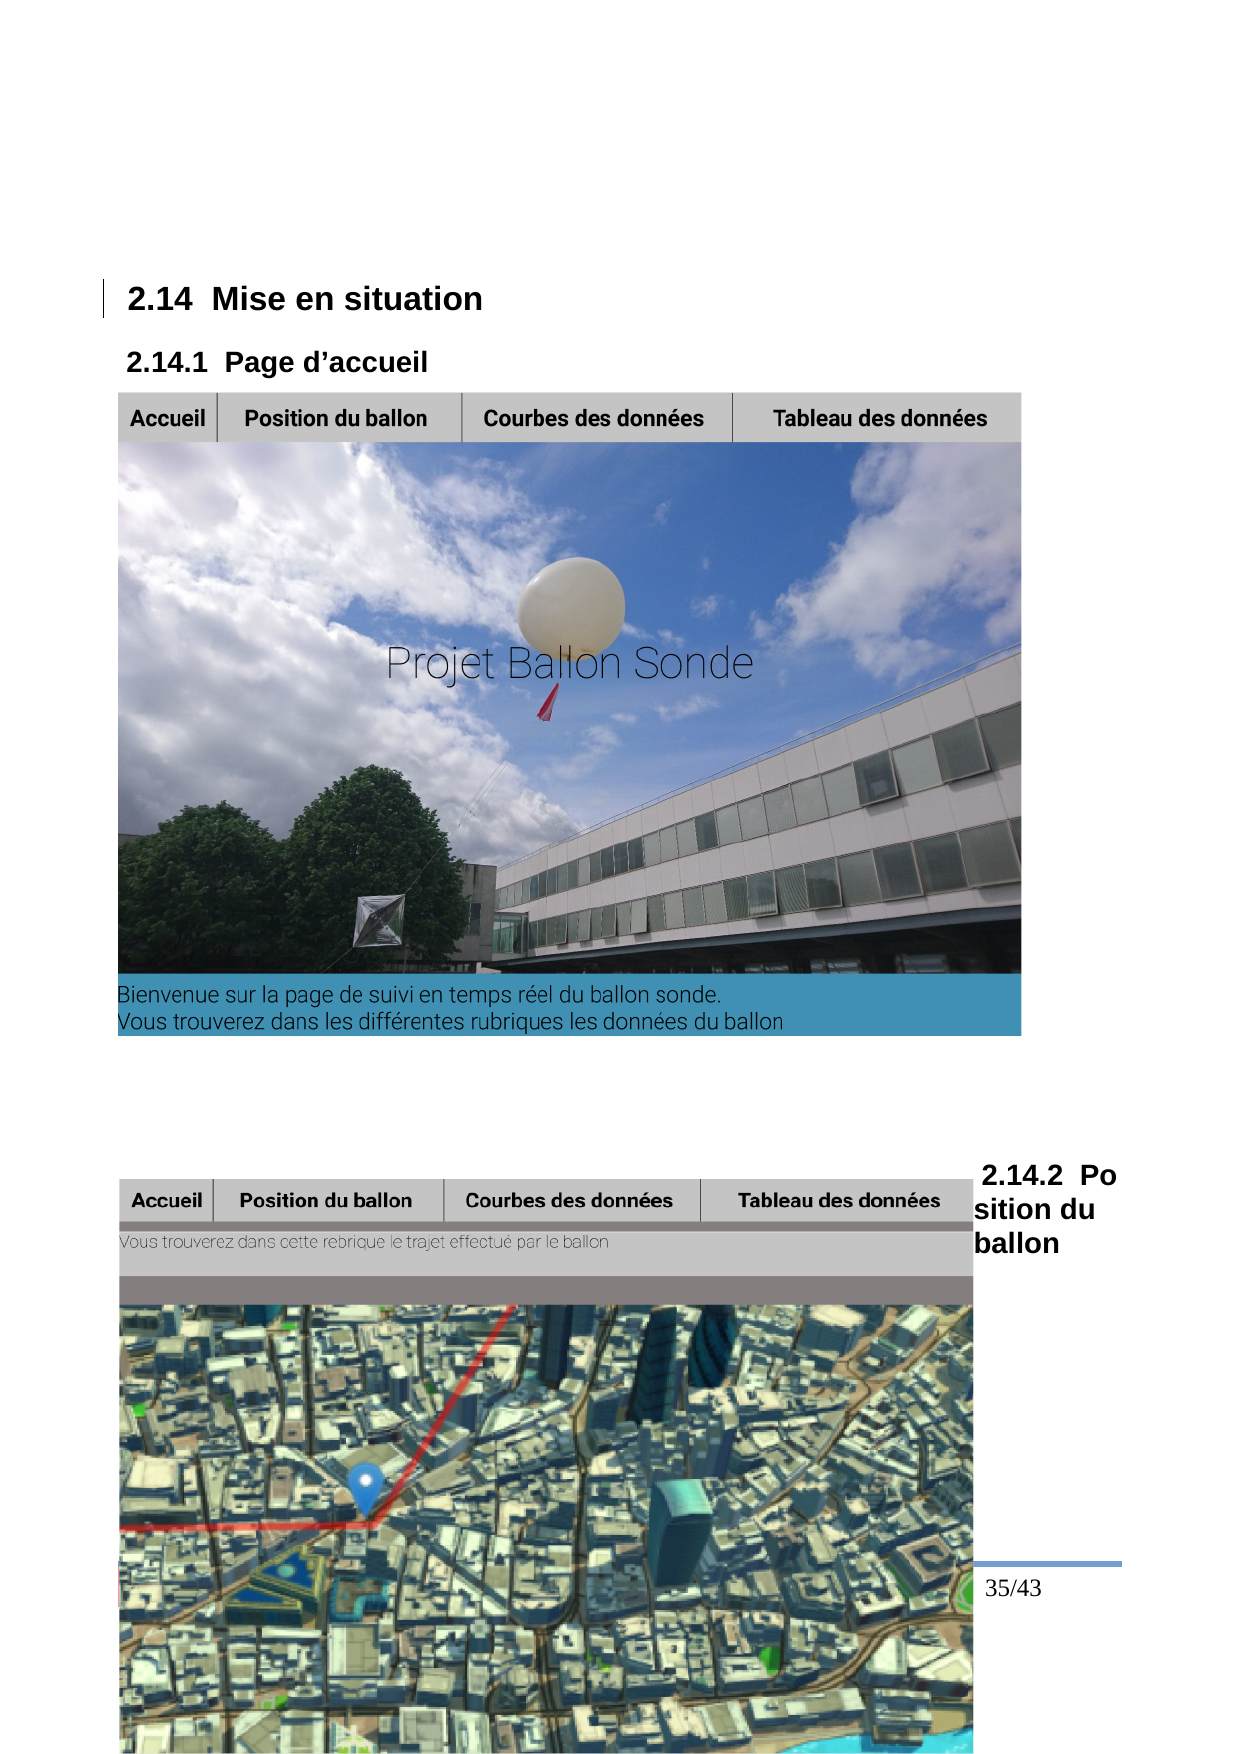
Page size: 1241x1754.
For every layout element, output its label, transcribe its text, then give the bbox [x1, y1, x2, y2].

subtitle Page d’accueil [118, 345, 1122, 378]
picture [119, 1179, 974, 1754]
subtitle Position du ballon [118, 1158, 1122, 1259]
picture [118, 392, 1022, 1036]
subtitle Mise en situation [118, 279, 1122, 318]
